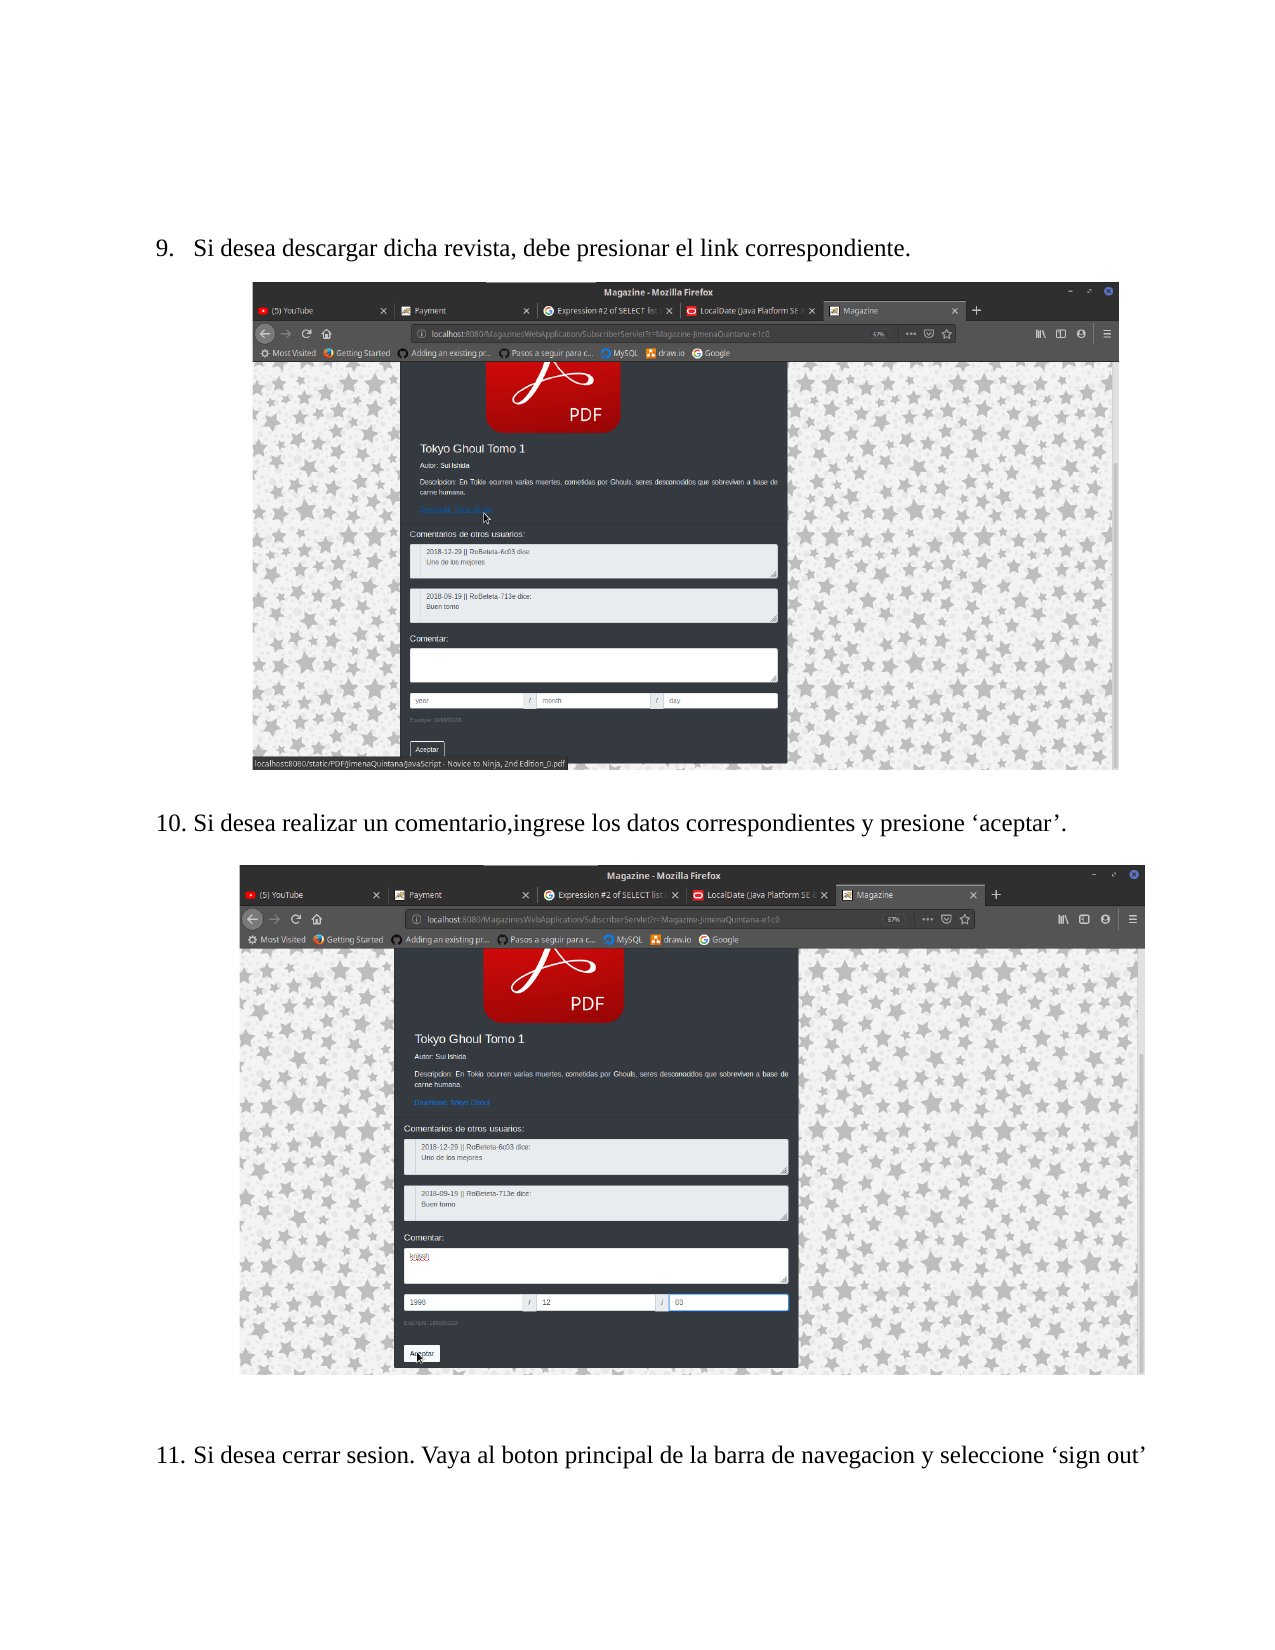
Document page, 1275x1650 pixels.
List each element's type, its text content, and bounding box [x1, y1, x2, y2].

list Si desea cerrar sesion. Vaya al boton principal de la barra de navegacion y seleccione ‘sign out’ [156, 1441, 1157, 1469]
picture [239, 865, 1145, 1375]
list Si desea realizar un comentario,ingrese los datos correspondientes y presione ‘aceptar’. [156, 808, 1157, 837]
picture [252, 282, 1119, 770]
list Si desea descargar dicha revista, debe presionar el link correspondiente. [156, 233, 1157, 262]
